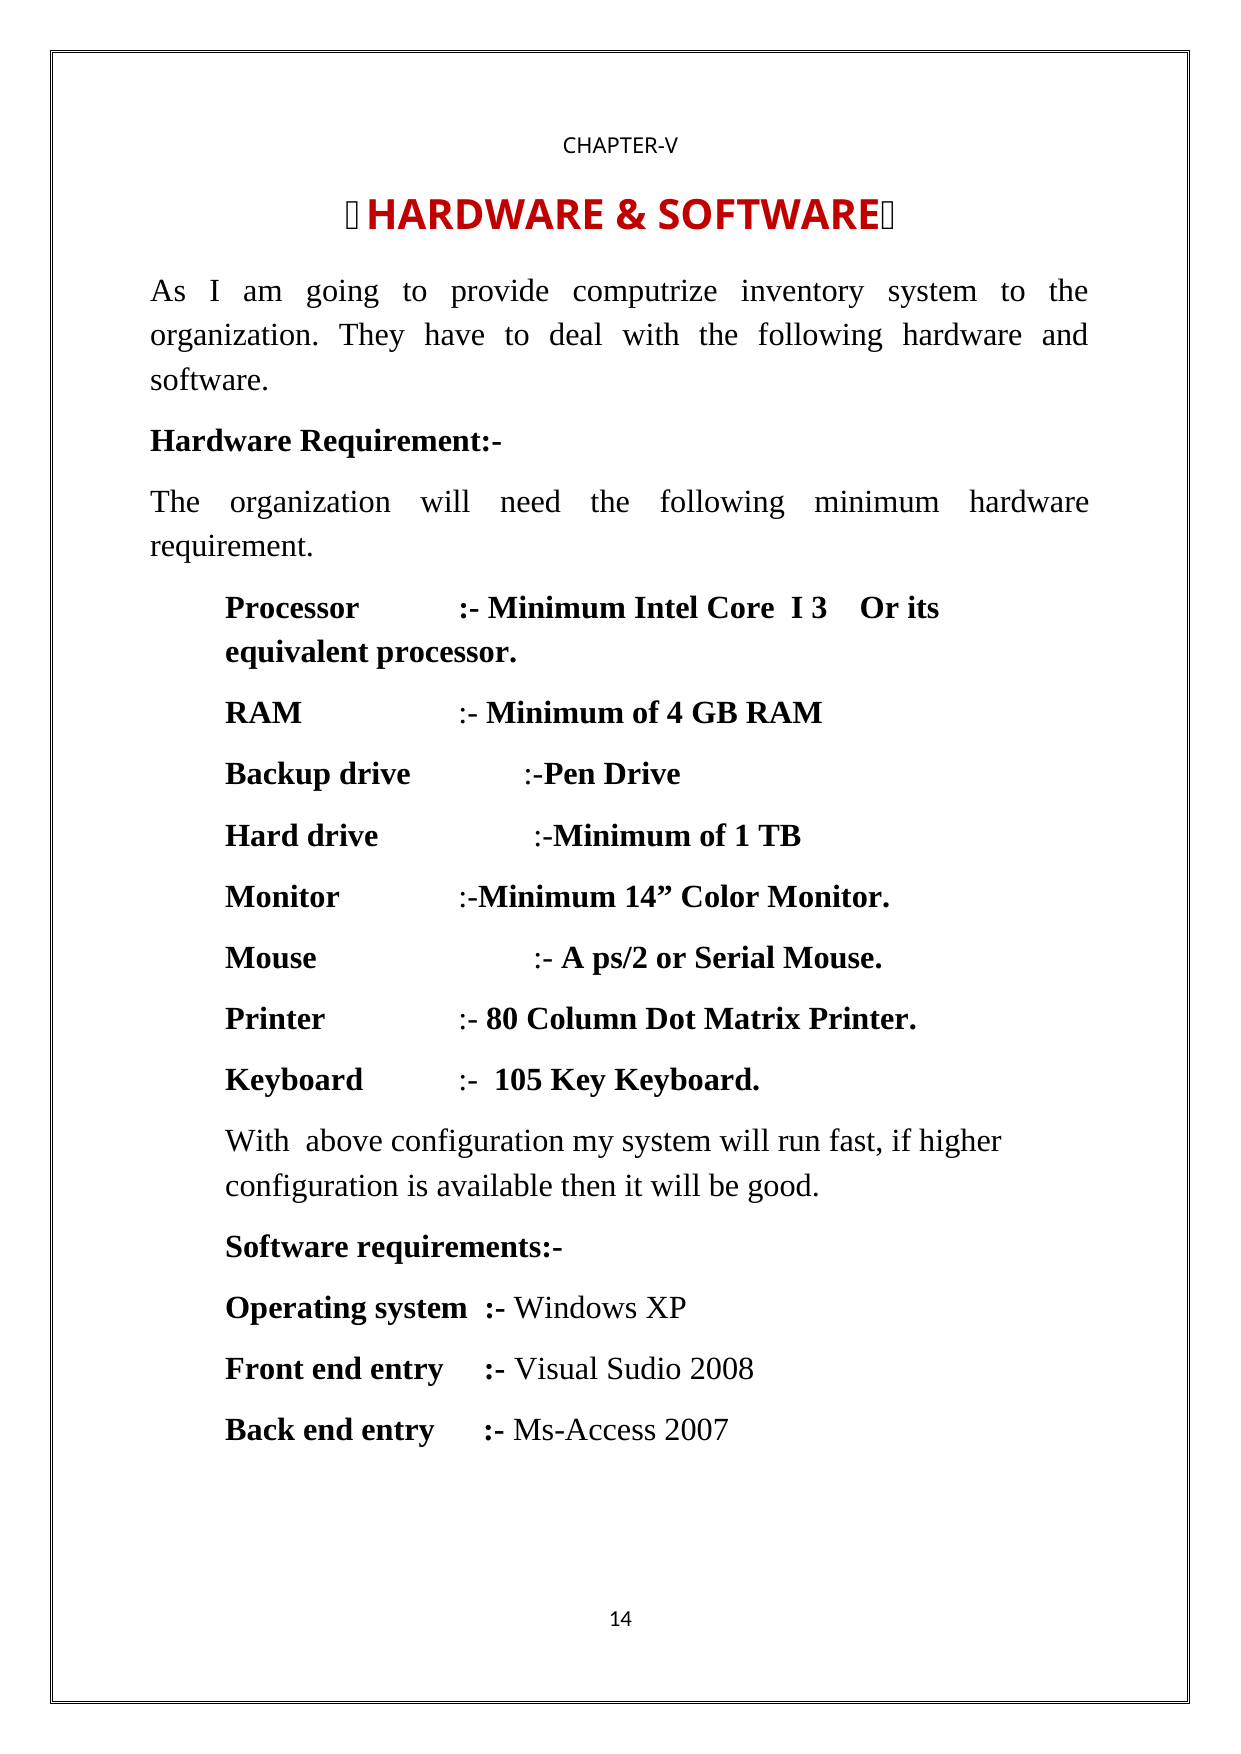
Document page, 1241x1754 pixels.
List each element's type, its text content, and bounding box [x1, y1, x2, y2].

text The organization will need the following minimum hardware requirement. [150, 482, 1090, 564]
text Processor :- Minimum Intel Core I 3 Or its equivalent processor. [225, 588, 1090, 669]
text Hard drive :-Minimum of 1 TB [225, 816, 1090, 853]
text Keyboard :- 105 Key Keyboard. [225, 1060, 1090, 1097]
text Printer :- 80 Column Dot Matrix Printer. [225, 999, 1090, 1036]
text RAM :- Minimum of 4 GB RAM [225, 693, 1090, 731]
text CHAPTER-V [150, 130, 1090, 160]
text Software requirements:- [225, 1227, 1090, 1264]
text Backup drive :-Pen Drive [225, 755, 1090, 792]
text  HARDWARE & SOFTWARE [150, 185, 1090, 242]
text Hardware Requirement:- [150, 421, 1090, 458]
text Monitor :-Minimum 14” Color Monitor. [225, 877, 1090, 914]
text With above configuration my system will run fast, if higher configuration is available then it will be good. [225, 1122, 1090, 1203]
text Mouse :- A ps/2 or Serial Mouse. [150, 938, 1090, 975]
text As I am going to provide computrize inventory system to the organization. They have to deal with the following hardware and software. [150, 271, 1090, 397]
text Front end entry :- Visual Sudio 2008 [225, 1349, 1090, 1387]
text Operating system :- Windows XP [225, 1288, 1090, 1325]
text Back end entry :- Ms-Access 2007 [225, 1411, 1090, 1448]
